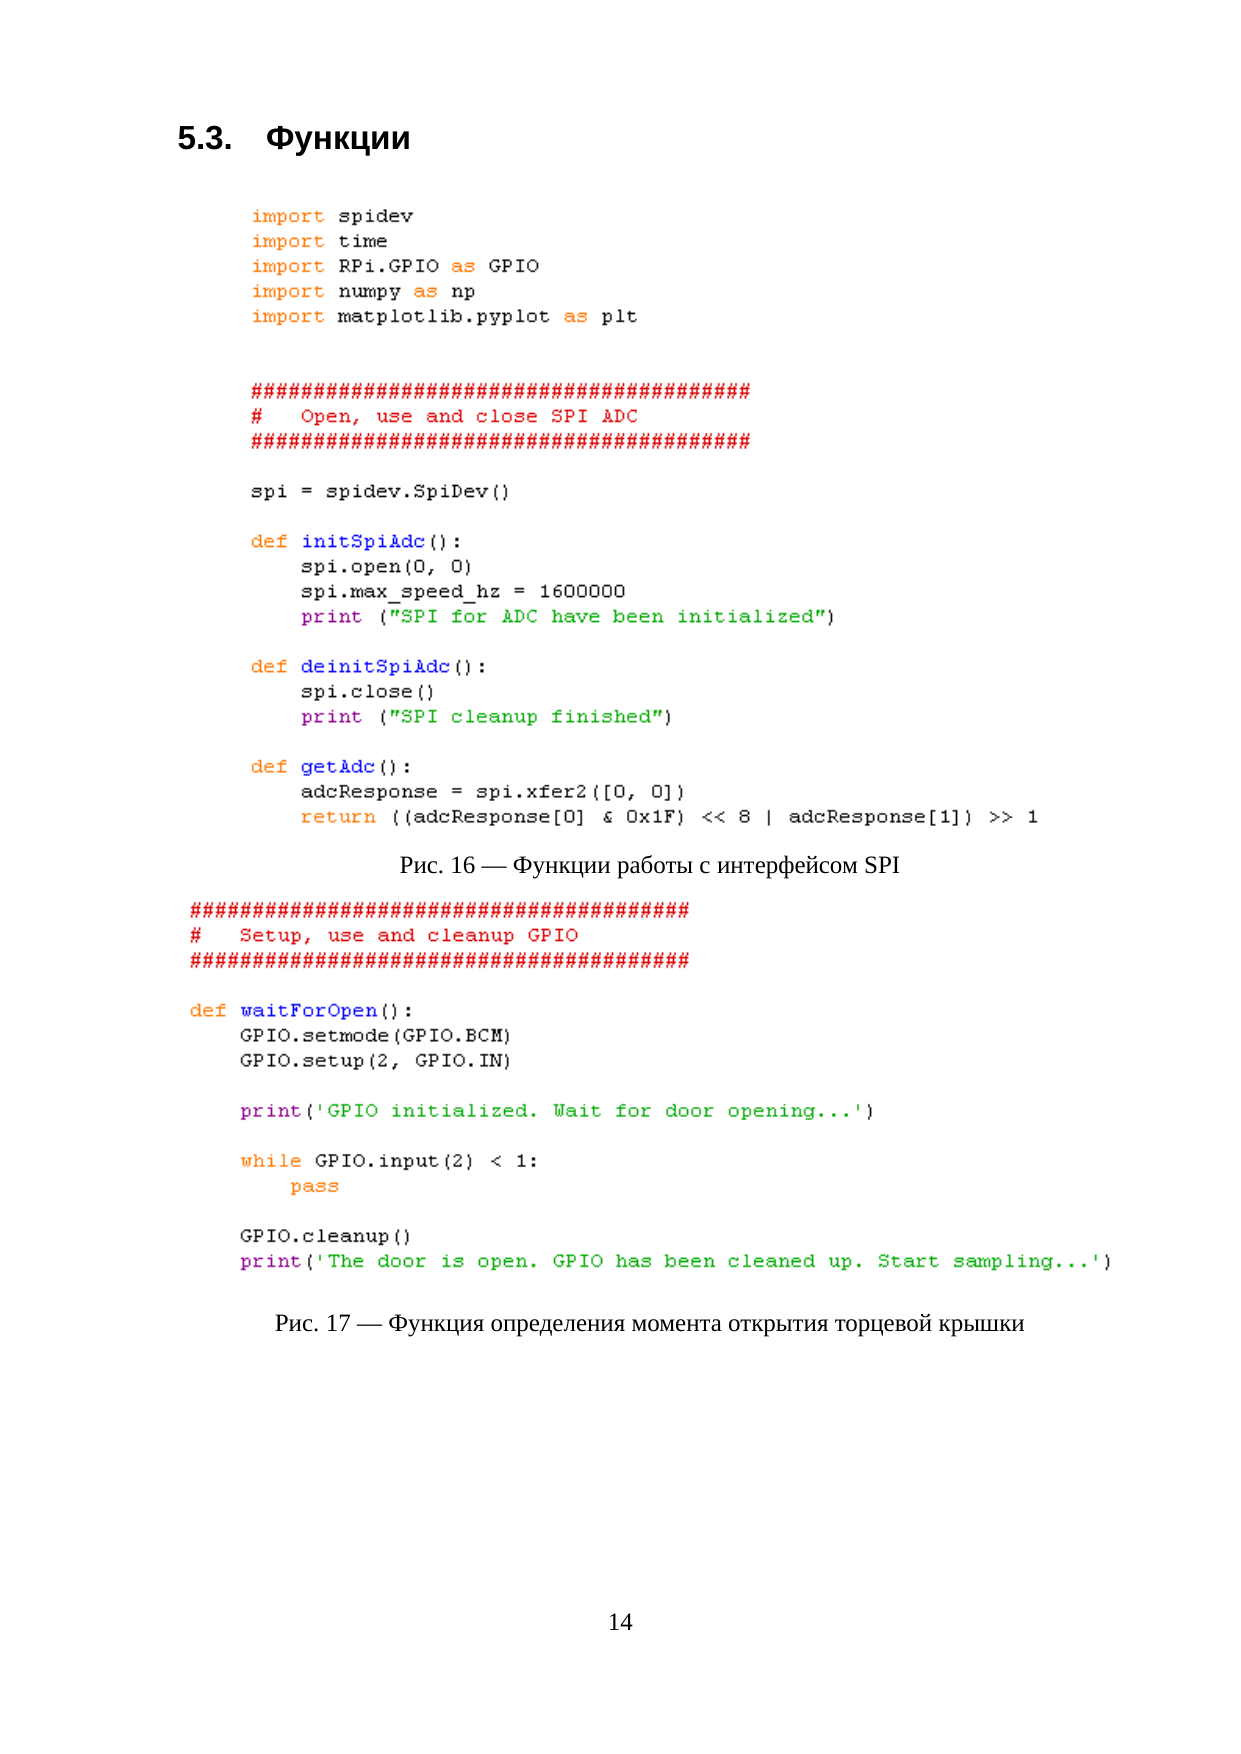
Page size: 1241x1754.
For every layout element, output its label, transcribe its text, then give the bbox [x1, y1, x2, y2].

text Рис. 16 — Функции работы с интерфейсом SPI [118, 851, 1122, 879]
subtitle Функции [118, 118, 1122, 157]
picture [246, 205, 1053, 851]
text Рис. 17 — Функция определения момента открытия торцевой крышки [118, 1308, 1122, 1336]
picture [185, 893, 1114, 1308]
